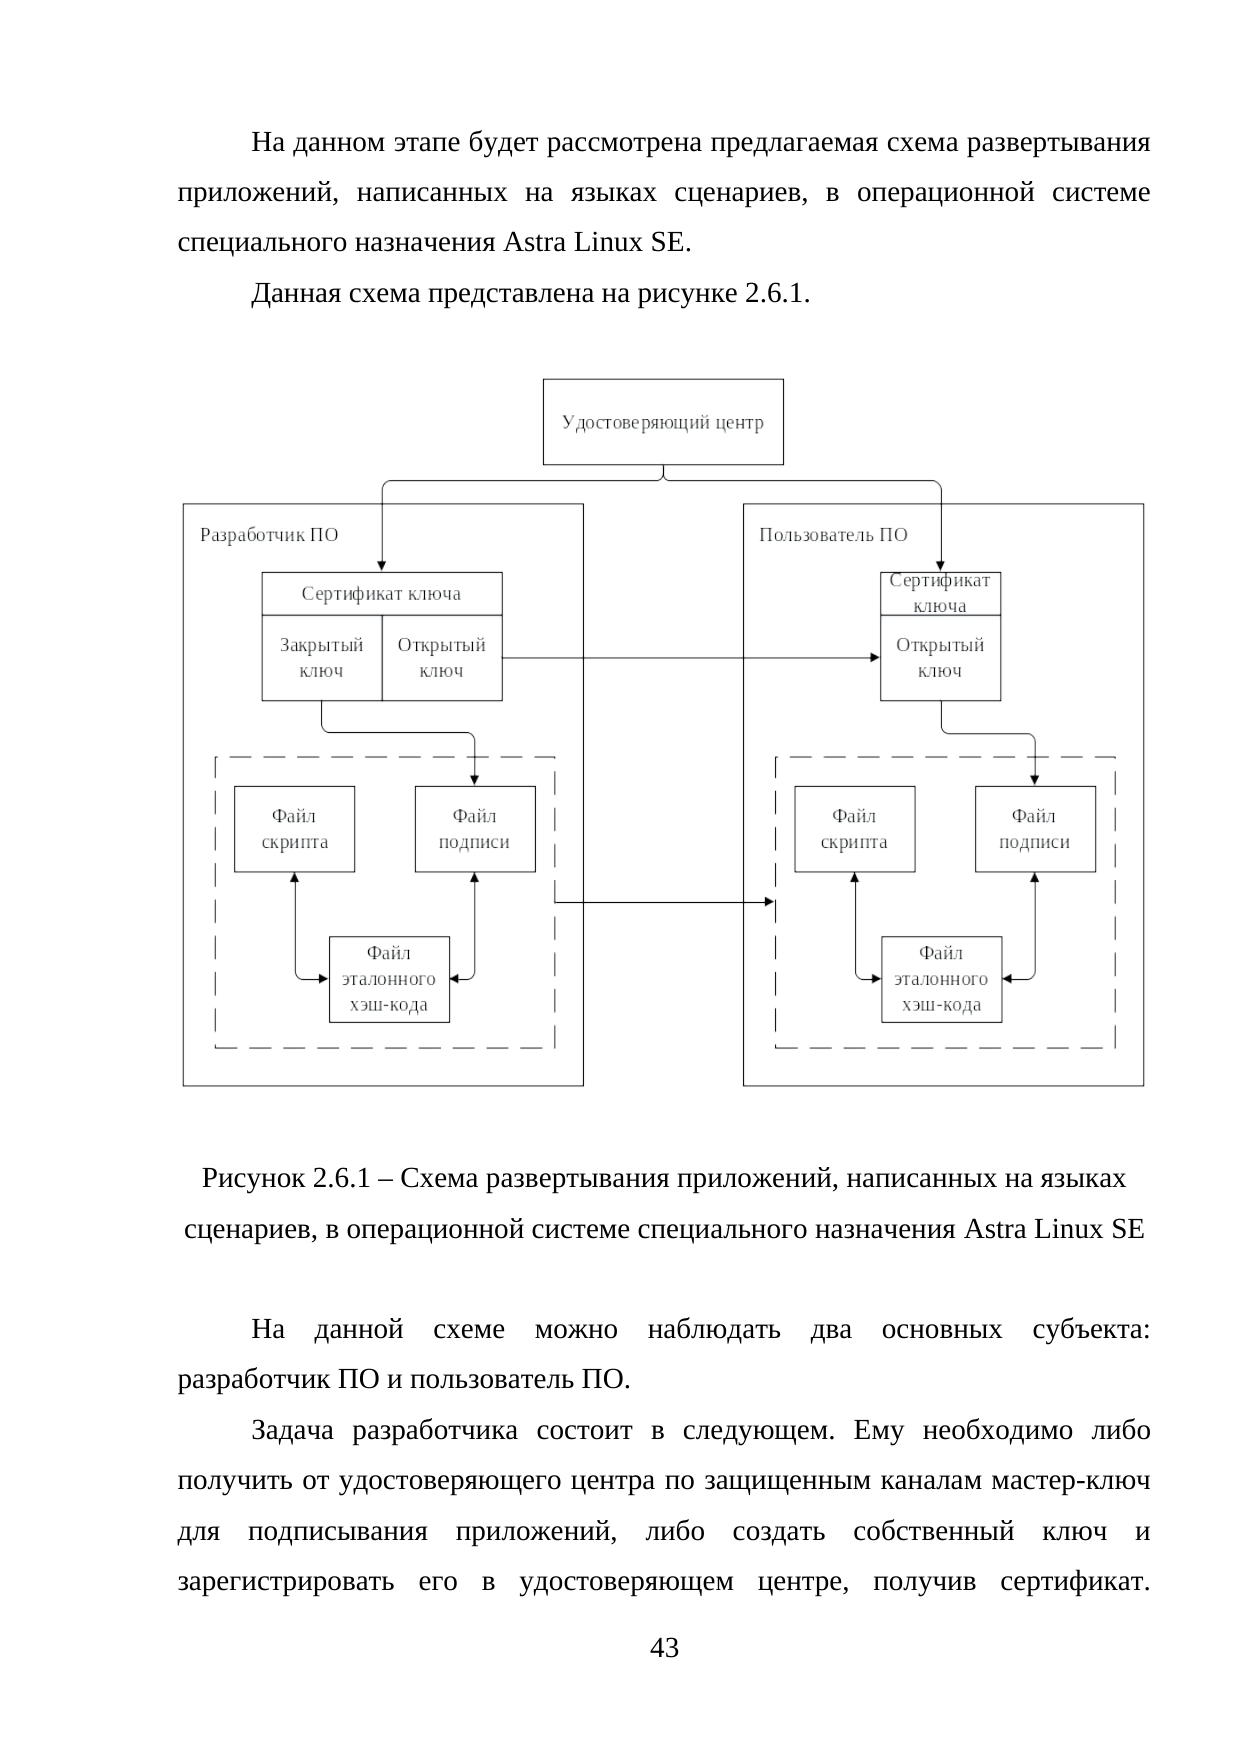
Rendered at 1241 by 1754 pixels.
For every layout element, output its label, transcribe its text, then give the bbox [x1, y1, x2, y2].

text Задача разработчика состоит в следующем. Ему необходимо либо получить от удостоверяющего центра по защищенным каналам мастер-ключ для подписывания приложений, либо создать собственный ключ и зарегистрировать его в удостоверяющем центре, получив сертификат. [177, 1412, 1152, 1596]
text Рисунок 2.6.1 – Схема развертывания приложений, написанных на языках сценариев, в операционной системе специального назначения Astra Linux SE [177, 1160, 1152, 1244]
text На данной схеме можно наблюдать два основных субъекта: разработчик ПО и пользователь ПО. [177, 1311, 1152, 1395]
text Данная схема представлена на рисунке 2.6.1. [177, 275, 1152, 308]
text На данном этапе будет рассмотрена предлагаемая схема развертывания приложений, написанных на языках сценариев, в операционной системе специального назначения Astra Linux SE. [177, 124, 1152, 258]
